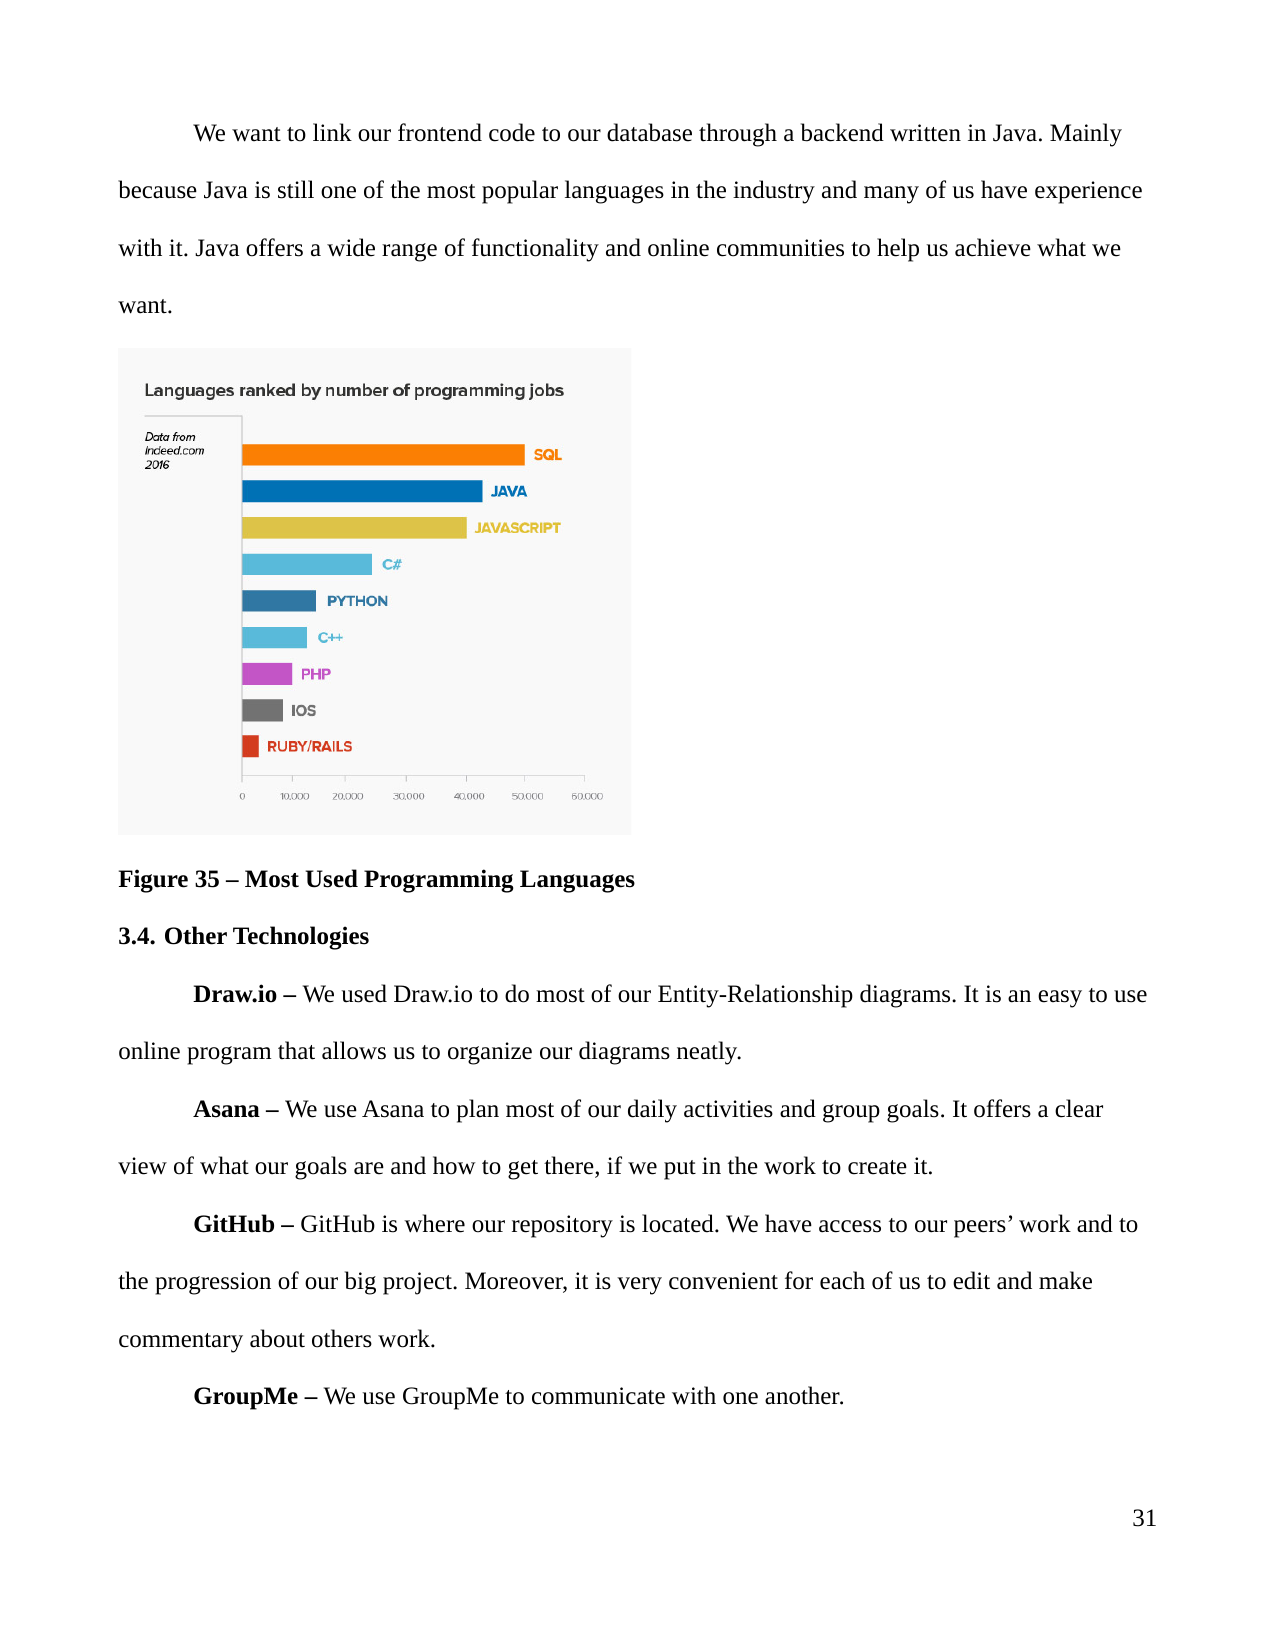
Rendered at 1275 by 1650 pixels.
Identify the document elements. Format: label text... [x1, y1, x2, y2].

text GroupMe – We use GroupMe to communicate with one another. [118, 1381, 1157, 1410]
text Asana – We use Asana to plan most of our daily activities and group goals. It offers a clear view of what our goals are and how to get there, if we put in the work to create it. [118, 1094, 1157, 1180]
subtitle Other Technologies [118, 921, 1157, 950]
text GitHub – GitHub is where our repository is located. We have access to our peers’ work and to the progression of our big project. Moreover, it is very convenient for each of us to edit and make commentary about others work. [118, 1209, 1157, 1353]
text We want to link our frontend code to our database through a backend written in Java. Mainly because Java is still one of the most popular languages in the industry and many of us have experience with it. Java offers a wide range of functionality and online communities to help us achieve what we want. [118, 118, 1157, 319]
picture [118, 348, 632, 835]
text Figure 35 – Most Used Programming Languages [118, 864, 1157, 893]
text Draw.io – We used Draw.io to do most of our Entity-Relationship diagrams. It is an easy to use online program that allows us to organize our diagrams neatly. [118, 979, 1157, 1065]
